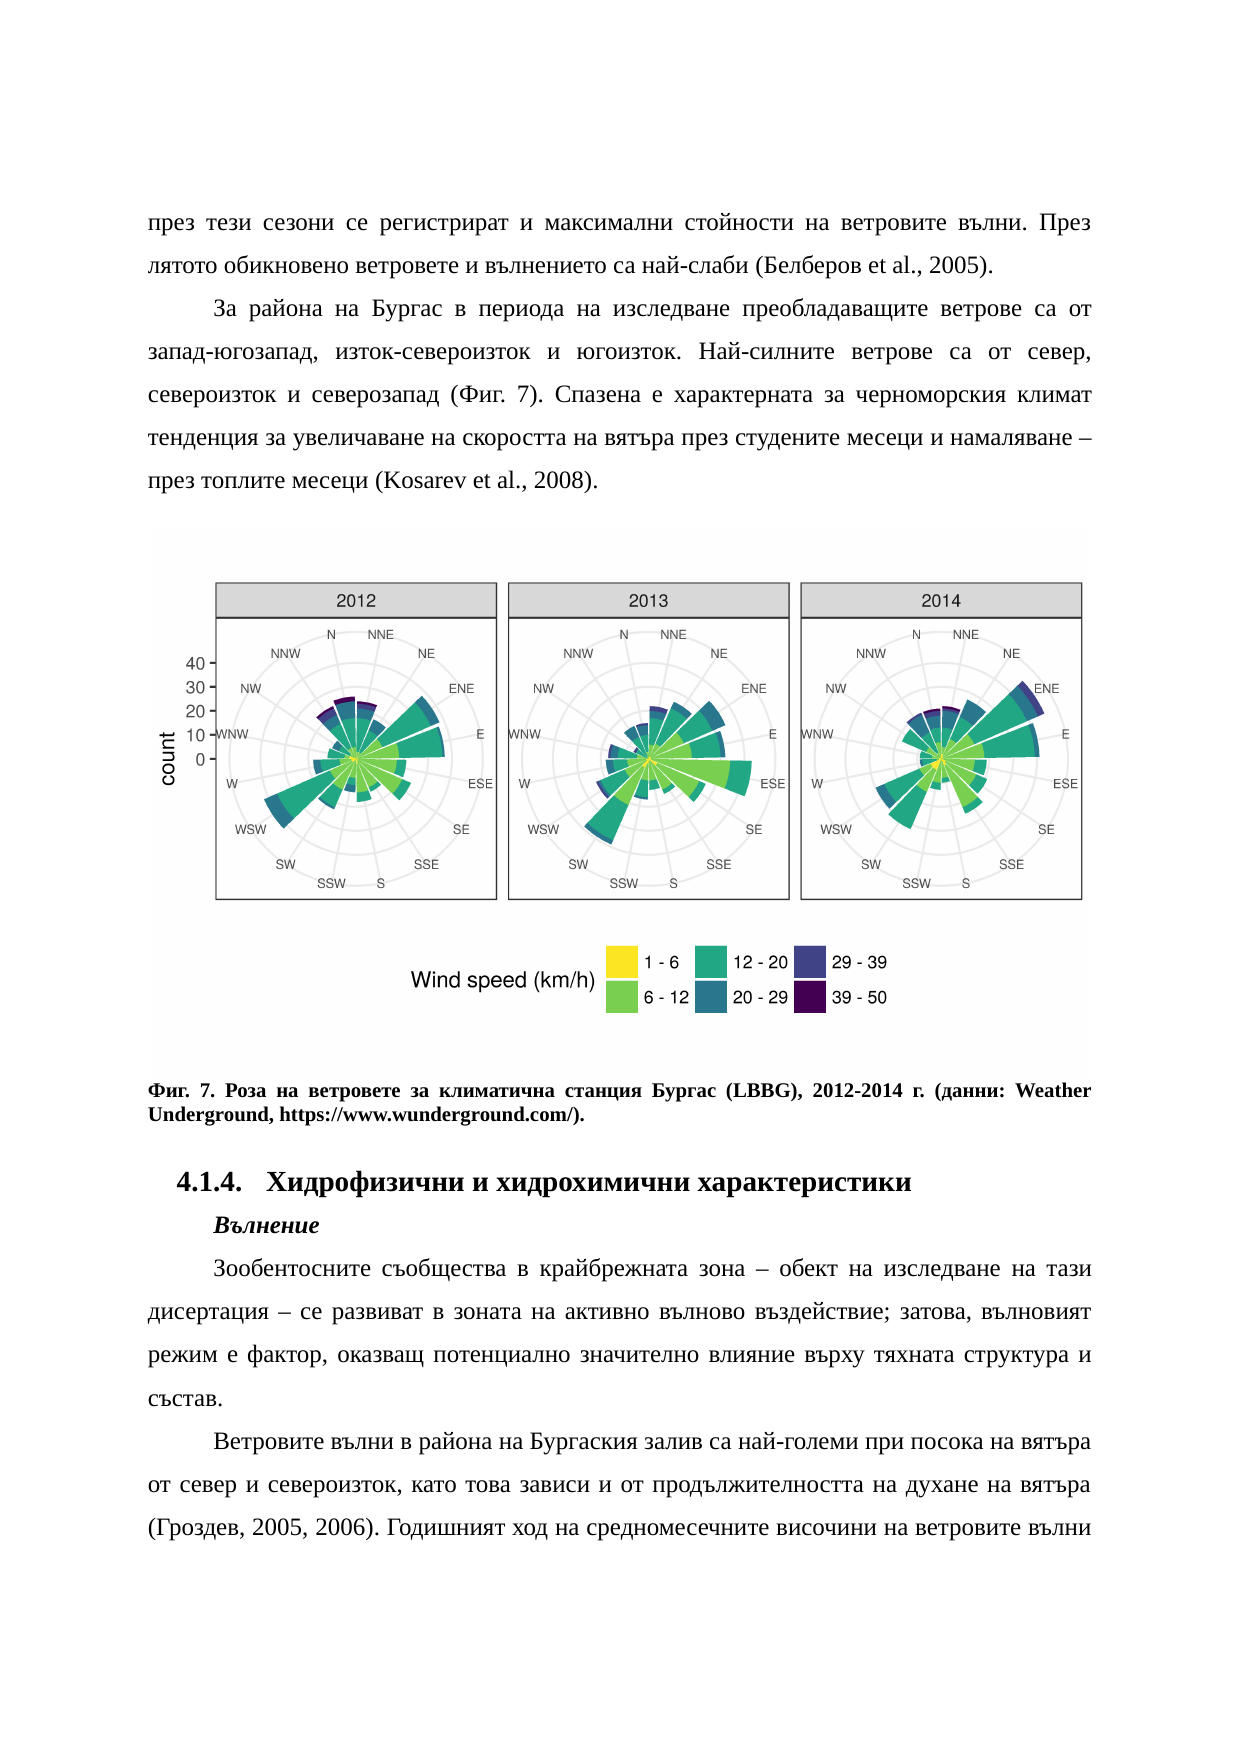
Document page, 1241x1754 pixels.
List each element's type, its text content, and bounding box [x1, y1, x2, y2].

text Зообентосните съобщества в крайбрежната зона – обект на изследване на тази дисертация – се развиват в зоната на активно вълново въздействие; затова, вълновият режим е фактор, оказващ потенциално значително влияние върху тяхната структура и състав. [148, 1253, 1093, 1411]
text Ветровите вълни в района на Бургаския залив са най-големи при посока на вятъра от север и североизток, като това зависи и от продължителността на духане на вятъра (Гроздев, 2005, 2006). Годишният ход на средномесечните височини на ветровите вълни [148, 1426, 1093, 1541]
text Вълнение [148, 1210, 1093, 1239]
subtitle Хидрофизични и хидрохимични характеристики [242, 1164, 1093, 1198]
text Фиг. 7. Роза на ветровете за климатична станция Бургас (LBBG), 2012-2014 г. (данни: Weather Underground, https://www.wunderground.com/). [148, 1079, 1093, 1126]
picture [147, 529, 1093, 1079]
text За района на Бургас в периода на изследване преобладаващите ветрове са от запад-югозапад, изток-североизток и югоизток. Най-силните ветрове са от север, североизток и северозапад (Фиг. 7). Спазена е характерната за черноморския климат тенденция за увеличаване на скоростта на вятъра през студените месеци и намаляване – през топлите месеци (Kosarev et al., 2008). [148, 293, 1093, 494]
text през тези сезони се регистрират и максимални стойности на ветровите вълни. През лятото обикновено ветровете и вълнението са най-слаби (Белберов et al., 2005). [148, 207, 1093, 278]
